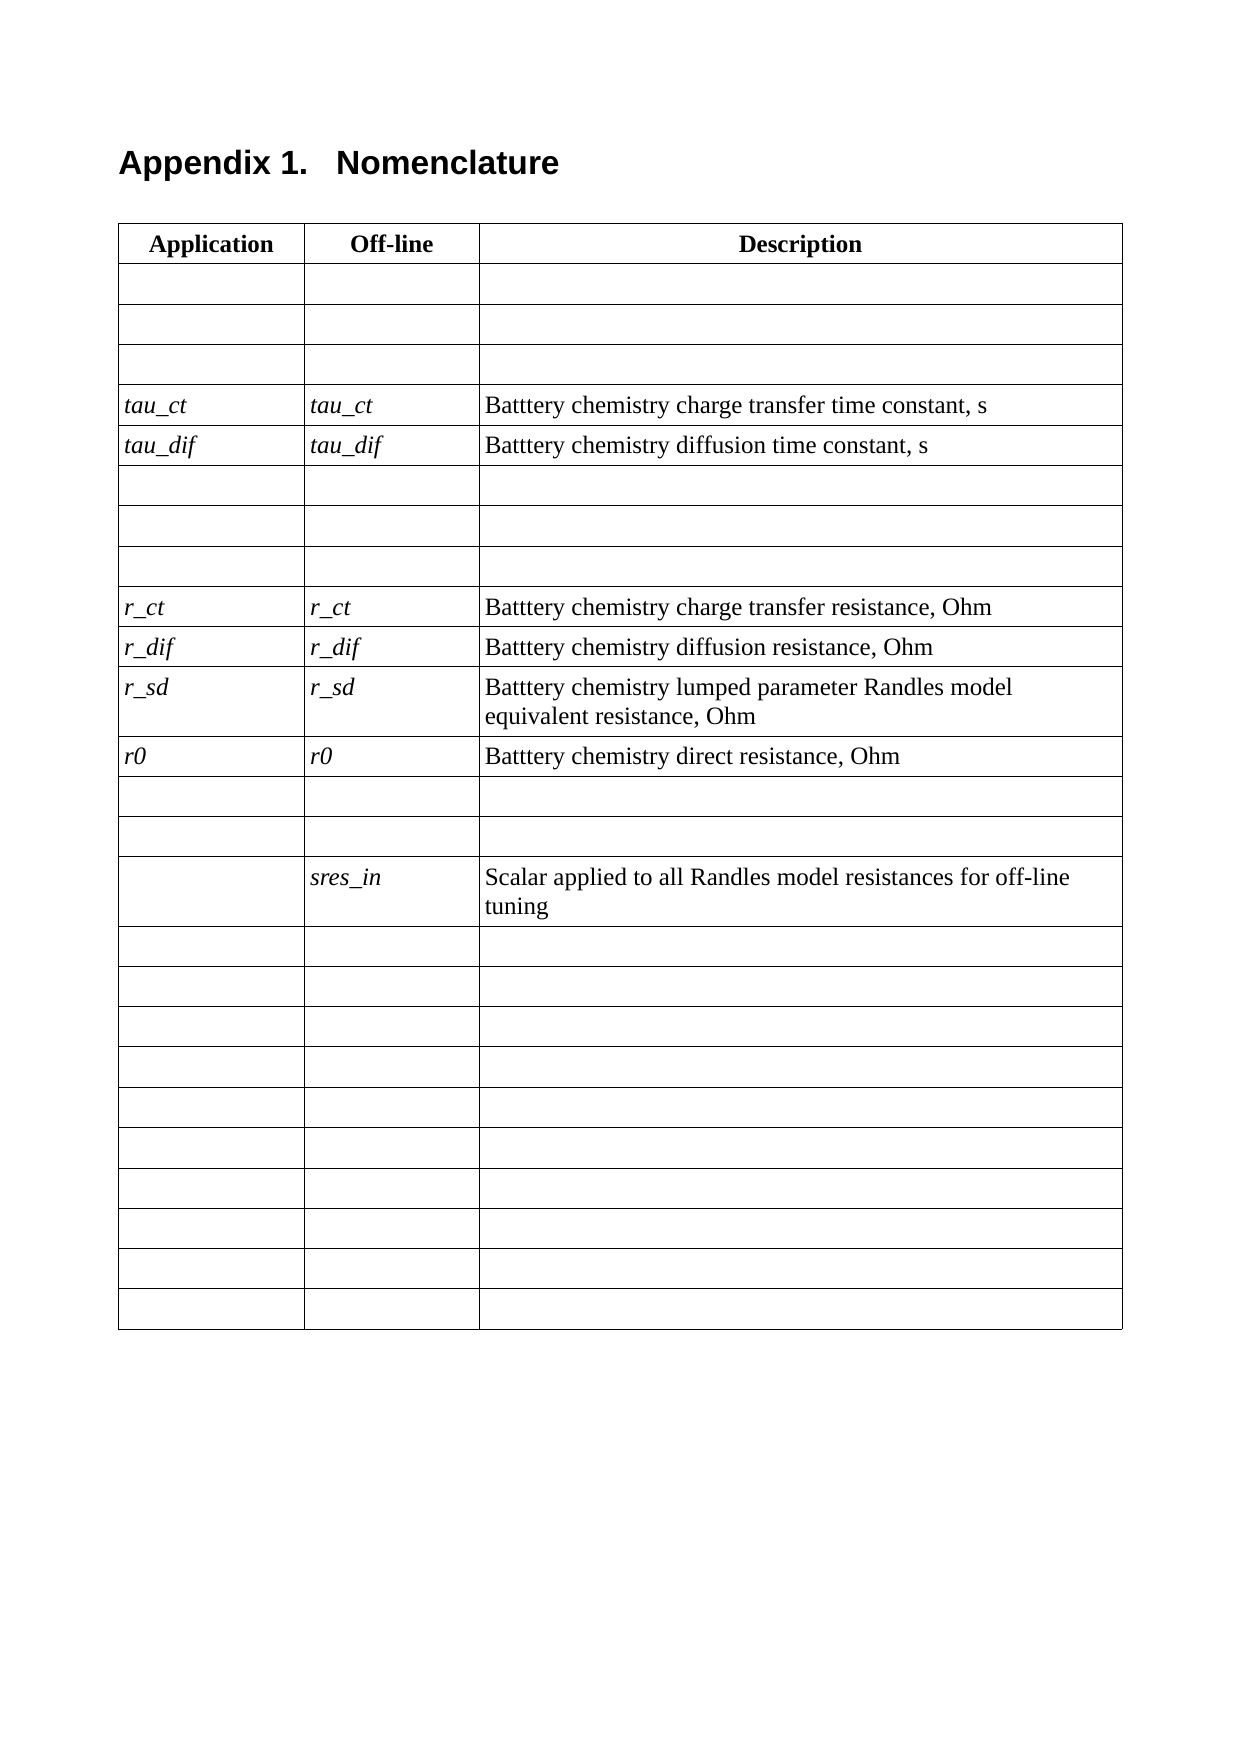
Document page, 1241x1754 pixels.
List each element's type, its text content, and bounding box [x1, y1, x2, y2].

table_cell [305, 1047, 479, 1087]
table_header Application [119, 224, 304, 263]
table_cell Batttery chemistry charge transfer time constant, s [480, 385, 1122, 424]
table_cell [305, 466, 479, 505]
table_cell [119, 547, 304, 586]
table_cell [480, 506, 1122, 546]
table_cell [119, 506, 304, 546]
subtitle Appendix 1. Nomenclature [118, 143, 1122, 182]
table_cell [305, 1249, 479, 1288]
table_cell [119, 857, 304, 926]
table_cell [305, 817, 479, 856]
table_cell [119, 1088, 304, 1127]
table_cell [305, 305, 479, 344]
table_cell [305, 264, 479, 304]
table_cell [480, 1088, 1122, 1127]
table_cell [119, 1249, 304, 1288]
table_cell [119, 264, 304, 304]
table_cell [480, 777, 1122, 816]
table_cell [305, 777, 479, 816]
table_cell [305, 967, 479, 1006]
table_cell [305, 1007, 479, 1046]
table_cell [480, 466, 1122, 505]
table_cell Batttery chemistry diffusion resistance, Ohm [480, 627, 1122, 666]
table_cell [305, 1088, 479, 1127]
table_cell r_dif [305, 627, 479, 666]
table_cell [119, 1169, 304, 1208]
table_cell r_ct [119, 587, 304, 626]
table_cell [119, 1047, 304, 1087]
table_cell r_sd [119, 667, 304, 736]
table_cell [119, 817, 304, 856]
table_cell [480, 967, 1122, 1006]
table_header Description [480, 224, 1122, 263]
table_cell [305, 1209, 479, 1248]
table_cell Scalar applied to all Randles model resistances for off-line tuning [480, 857, 1122, 926]
table_cell Batttery chemistry lumped parameter Randles model equivalent resistance, Ohm [480, 667, 1122, 736]
table_cell [305, 345, 479, 384]
table_cell [480, 1128, 1122, 1167]
table_header Off-line [305, 224, 479, 263]
table_cell tau_dif [119, 426, 304, 465]
table_cell [480, 264, 1122, 304]
table_cell [480, 817, 1122, 856]
table_cell r_dif [119, 627, 304, 666]
table_cell [305, 1289, 479, 1329]
table_cell sres_in [305, 857, 479, 926]
table_cell [480, 927, 1122, 966]
table_cell r_sd [305, 667, 479, 736]
table_cell [119, 777, 304, 816]
table_cell Batttery chemistry direct resistance, Ohm [480, 737, 1122, 776]
table_cell Batttery chemistry charge transfer resistance, Ohm [480, 587, 1122, 626]
table_cell [480, 547, 1122, 586]
table_cell [119, 1289, 304, 1329]
table_cell [305, 1128, 479, 1167]
table_cell [119, 927, 304, 966]
table_cell [480, 1249, 1122, 1288]
table_cell tau_ct [119, 385, 304, 424]
table_cell [480, 1007, 1122, 1046]
table_cell [119, 1128, 304, 1167]
table_cell Batttery chemistry diffusion time constant, s [480, 426, 1122, 465]
table_cell [119, 345, 304, 384]
table_cell [480, 1289, 1122, 1329]
table_cell [119, 1007, 304, 1046]
table_cell [119, 466, 304, 505]
table_cell [480, 1047, 1122, 1087]
table_cell [480, 305, 1122, 344]
table_cell r0 [305, 737, 479, 776]
table_cell [119, 1209, 304, 1248]
table_cell r0 [119, 737, 304, 776]
table_cell [305, 506, 479, 546]
table_cell [305, 927, 479, 966]
table_cell [305, 1169, 479, 1208]
table_cell tau_ct [305, 385, 479, 424]
table_cell [119, 305, 304, 344]
table_cell [480, 1169, 1122, 1208]
table_cell tau_dif [305, 426, 479, 465]
table_cell [480, 345, 1122, 384]
table_cell [480, 1209, 1122, 1248]
table_cell [119, 967, 304, 1006]
table_cell [305, 547, 479, 586]
table_cell r_ct [305, 587, 479, 626]
